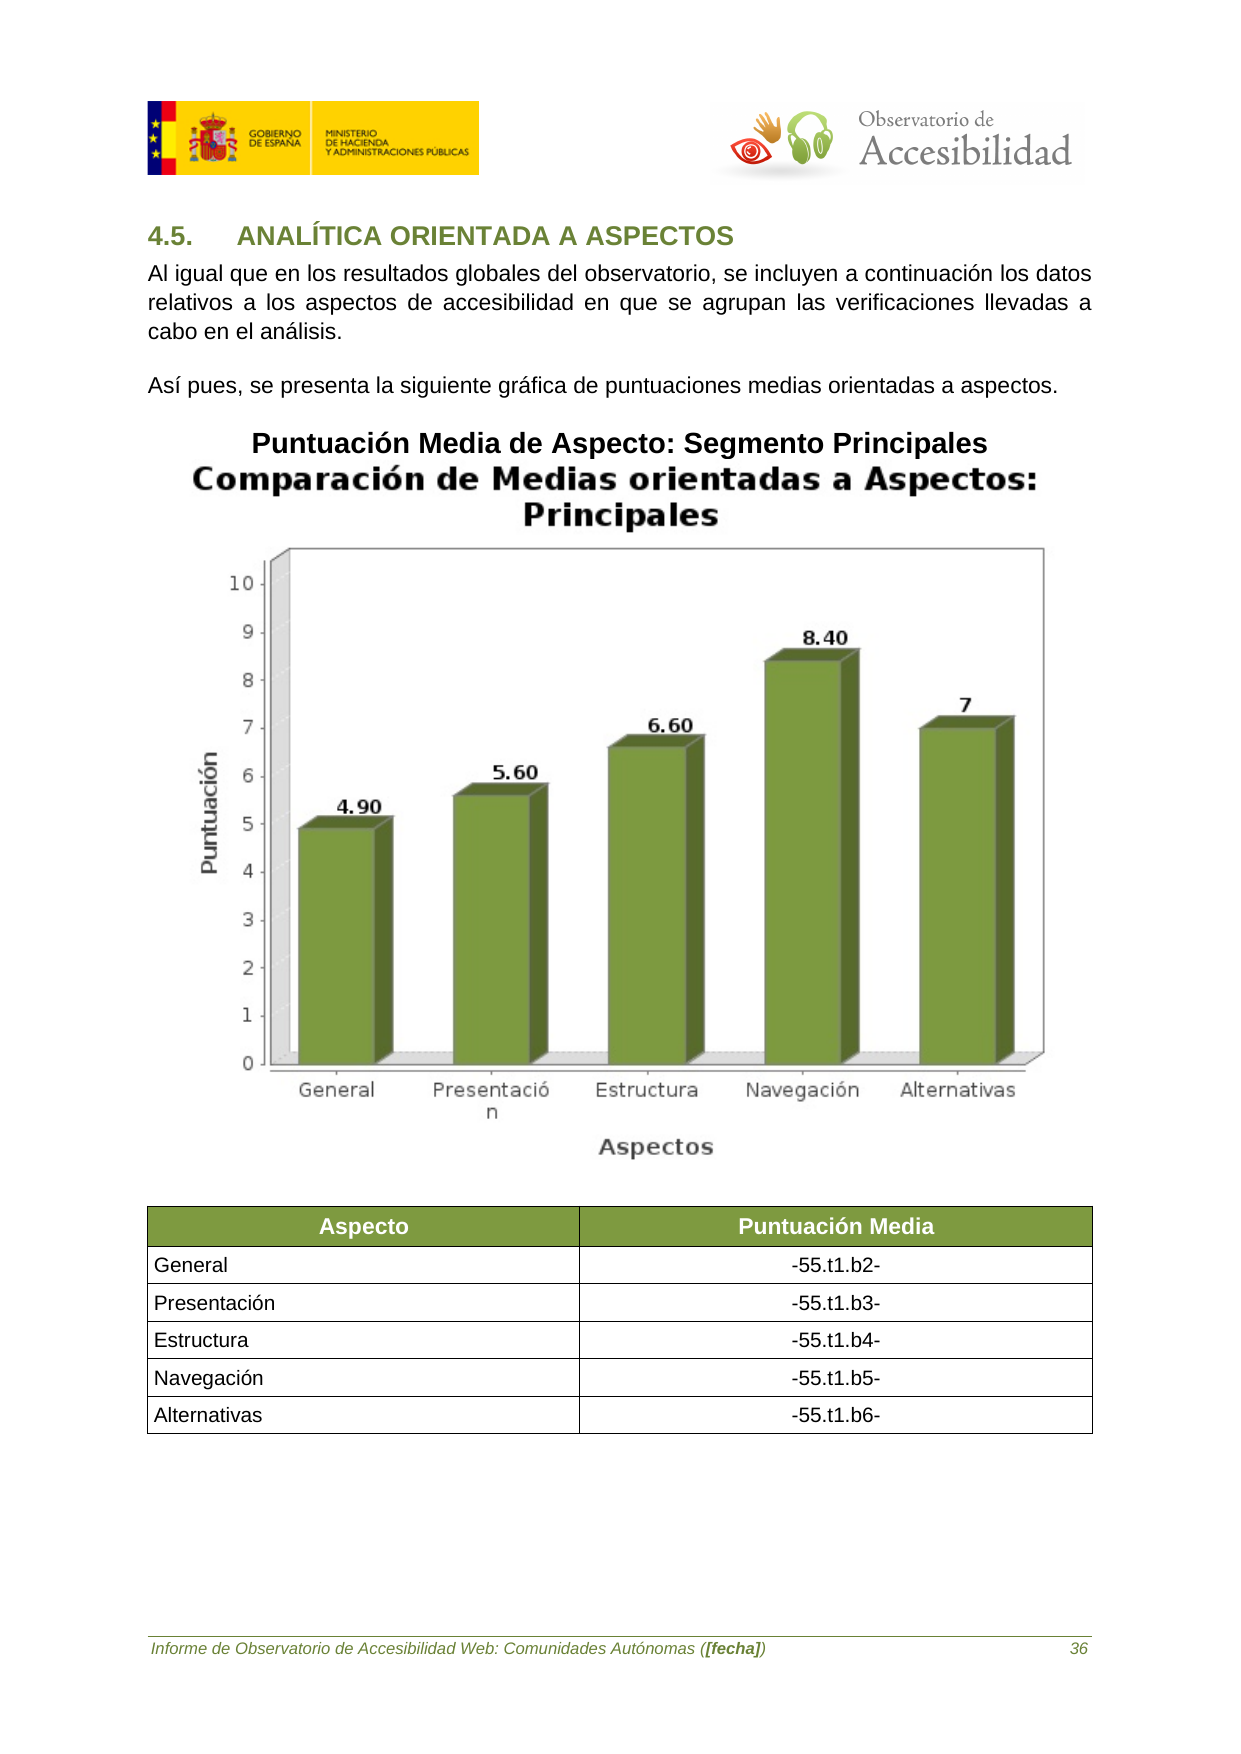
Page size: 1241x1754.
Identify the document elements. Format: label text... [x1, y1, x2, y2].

table_header Aspecto [148, 1207, 579, 1246]
picture [178, 459, 1062, 1169]
table_cell -55.t1.b2- [580, 1247, 1092, 1283]
picture [147, 101, 479, 175]
table_cell -55.t1.b4- [580, 1322, 1092, 1358]
table_cell -55.t1.b6- [580, 1397, 1092, 1433]
text Al igual que en los resultados globales del observatorio, se incluyen a continuación los datos relativos a los aspectos de accesibilidad en que se agrupan las verificaciones llevadas a cabo en el análisis. [148, 260, 1092, 344]
table_cell Alternativas [148, 1397, 579, 1433]
table_cell Navegación [148, 1359, 579, 1396]
text Así pues, se presenta la siguiente gráfica de puntuaciones medias orientadas a aspectos. [148, 372, 1092, 398]
table_cell -55.t1.b3- [580, 1284, 1092, 1321]
picture [710, 102, 1086, 185]
table_cell Presentación [148, 1284, 579, 1321]
subtitle Analítica orientada a aspectos [148, 220, 1092, 251]
table_cell Estructura [148, 1322, 579, 1358]
table_header Puntuación Media [580, 1207, 1092, 1246]
table_cell -55.t1.b5- [580, 1359, 1092, 1396]
table_cell General [148, 1247, 579, 1283]
text Puntuación Media de Aspecto: Segmento Principales [148, 426, 1092, 460]
